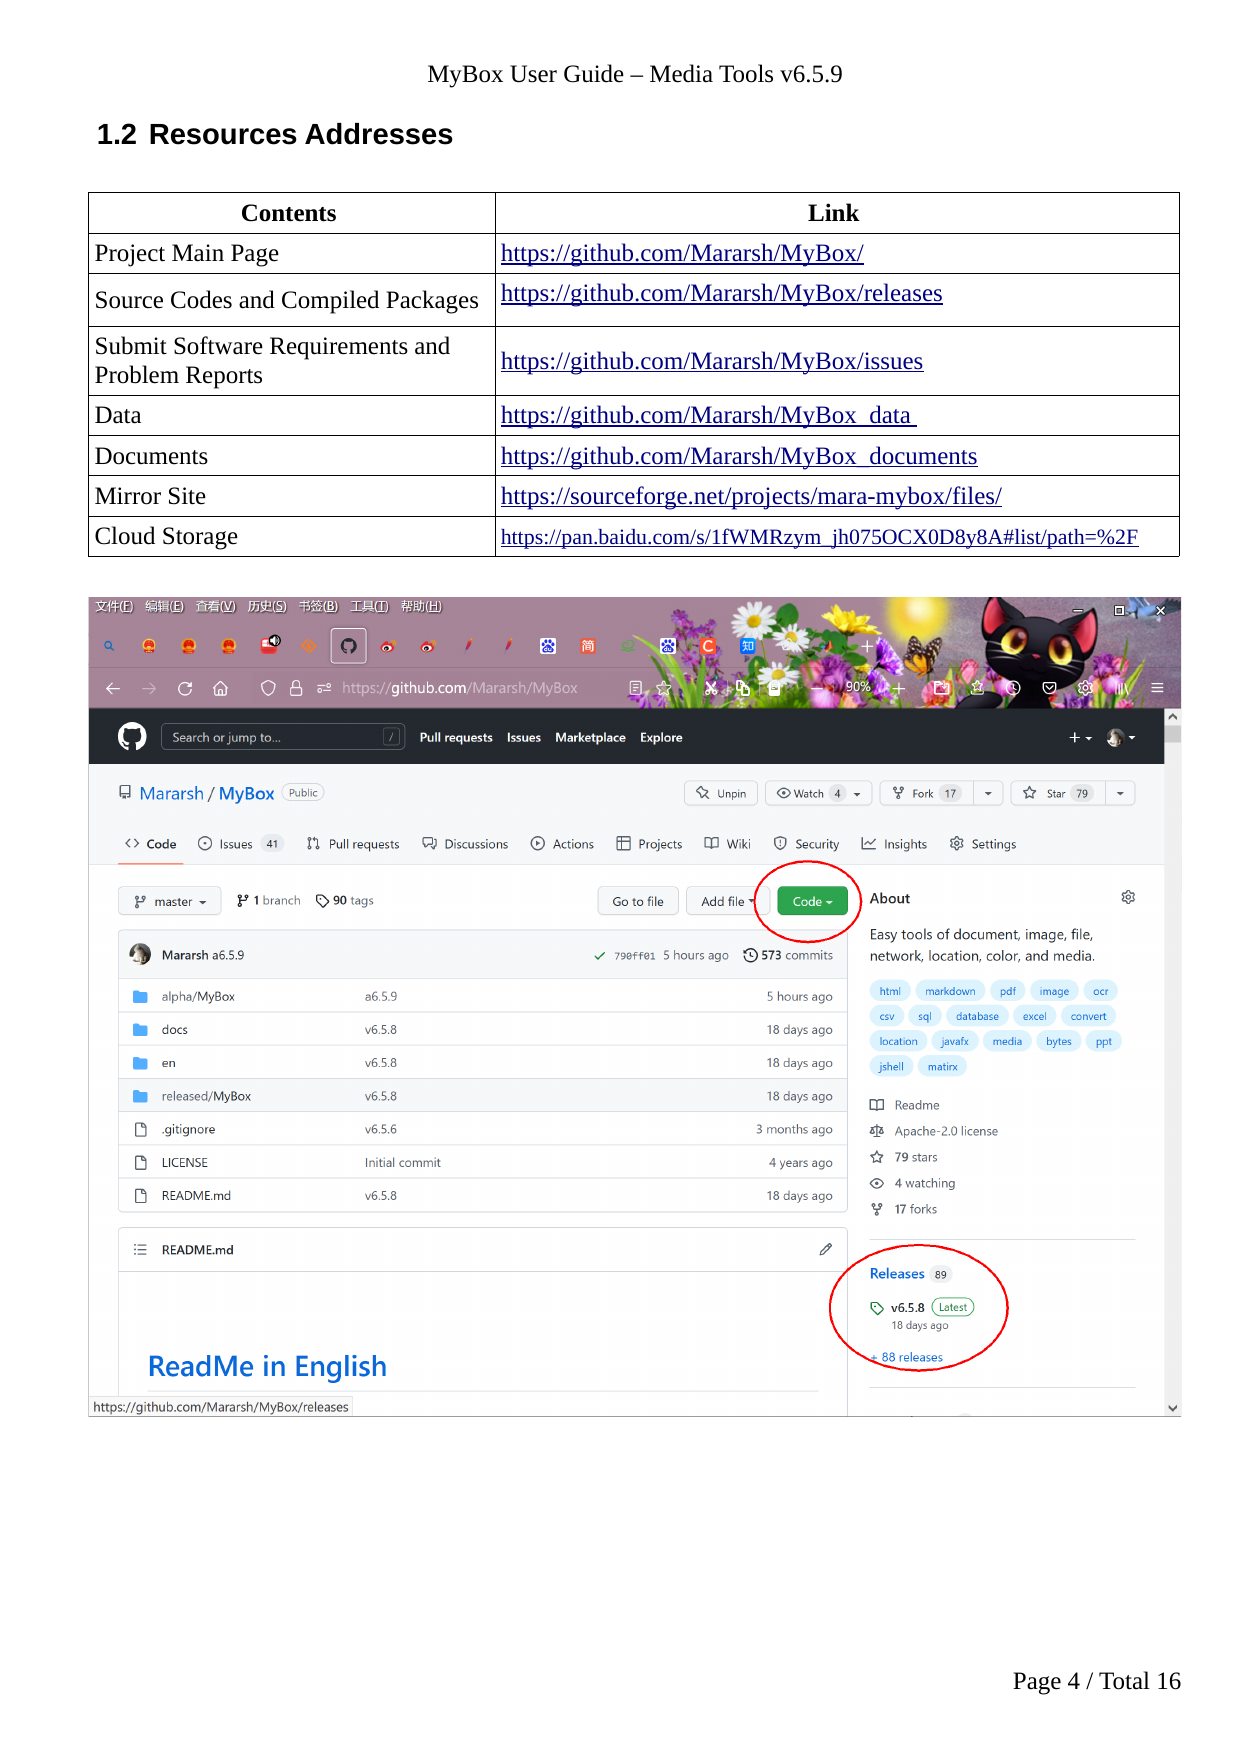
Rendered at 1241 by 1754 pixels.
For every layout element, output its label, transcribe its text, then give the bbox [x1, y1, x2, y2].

table_cell https://github.com/Mararsh/MyBox_data [496, 396, 1179, 435]
table_cell https://github.com/Mararsh/MyBox/issues [496, 327, 1179, 394]
picture [88, 597, 1182, 1417]
table_cell https://github.com/Mararsh/MyBox_documents [496, 436, 1179, 475]
table_header Link [496, 193, 1179, 232]
table_cell https://pan.baidu.com/s/1fWMRzym_jh075OCX0D8y8A#list/path=%2F [496, 517, 1179, 556]
table_cell Data [89, 396, 495, 435]
table_header Contents [89, 193, 495, 232]
table_cell Project Main Page [89, 234, 495, 273]
subtitle Resources Addresses [88, 117, 1181, 151]
table_cell https://github.com/Mararsh/MyBox/ [496, 234, 1179, 273]
table_cell Submit Software Requirements and Problem Reports [89, 327, 495, 394]
table_cell Documents [89, 436, 495, 475]
table_cell https://github.com/Mararsh/MyBox/releases [496, 274, 1179, 326]
table_cell https://sourceforge.net/projects/mara-mybox/files/ [496, 476, 1179, 516]
table_cell Source Codes and Compiled Packages [89, 274, 495, 326]
table_cell Cloud Storage [89, 517, 495, 556]
table_cell Mirror Site [89, 476, 495, 516]
